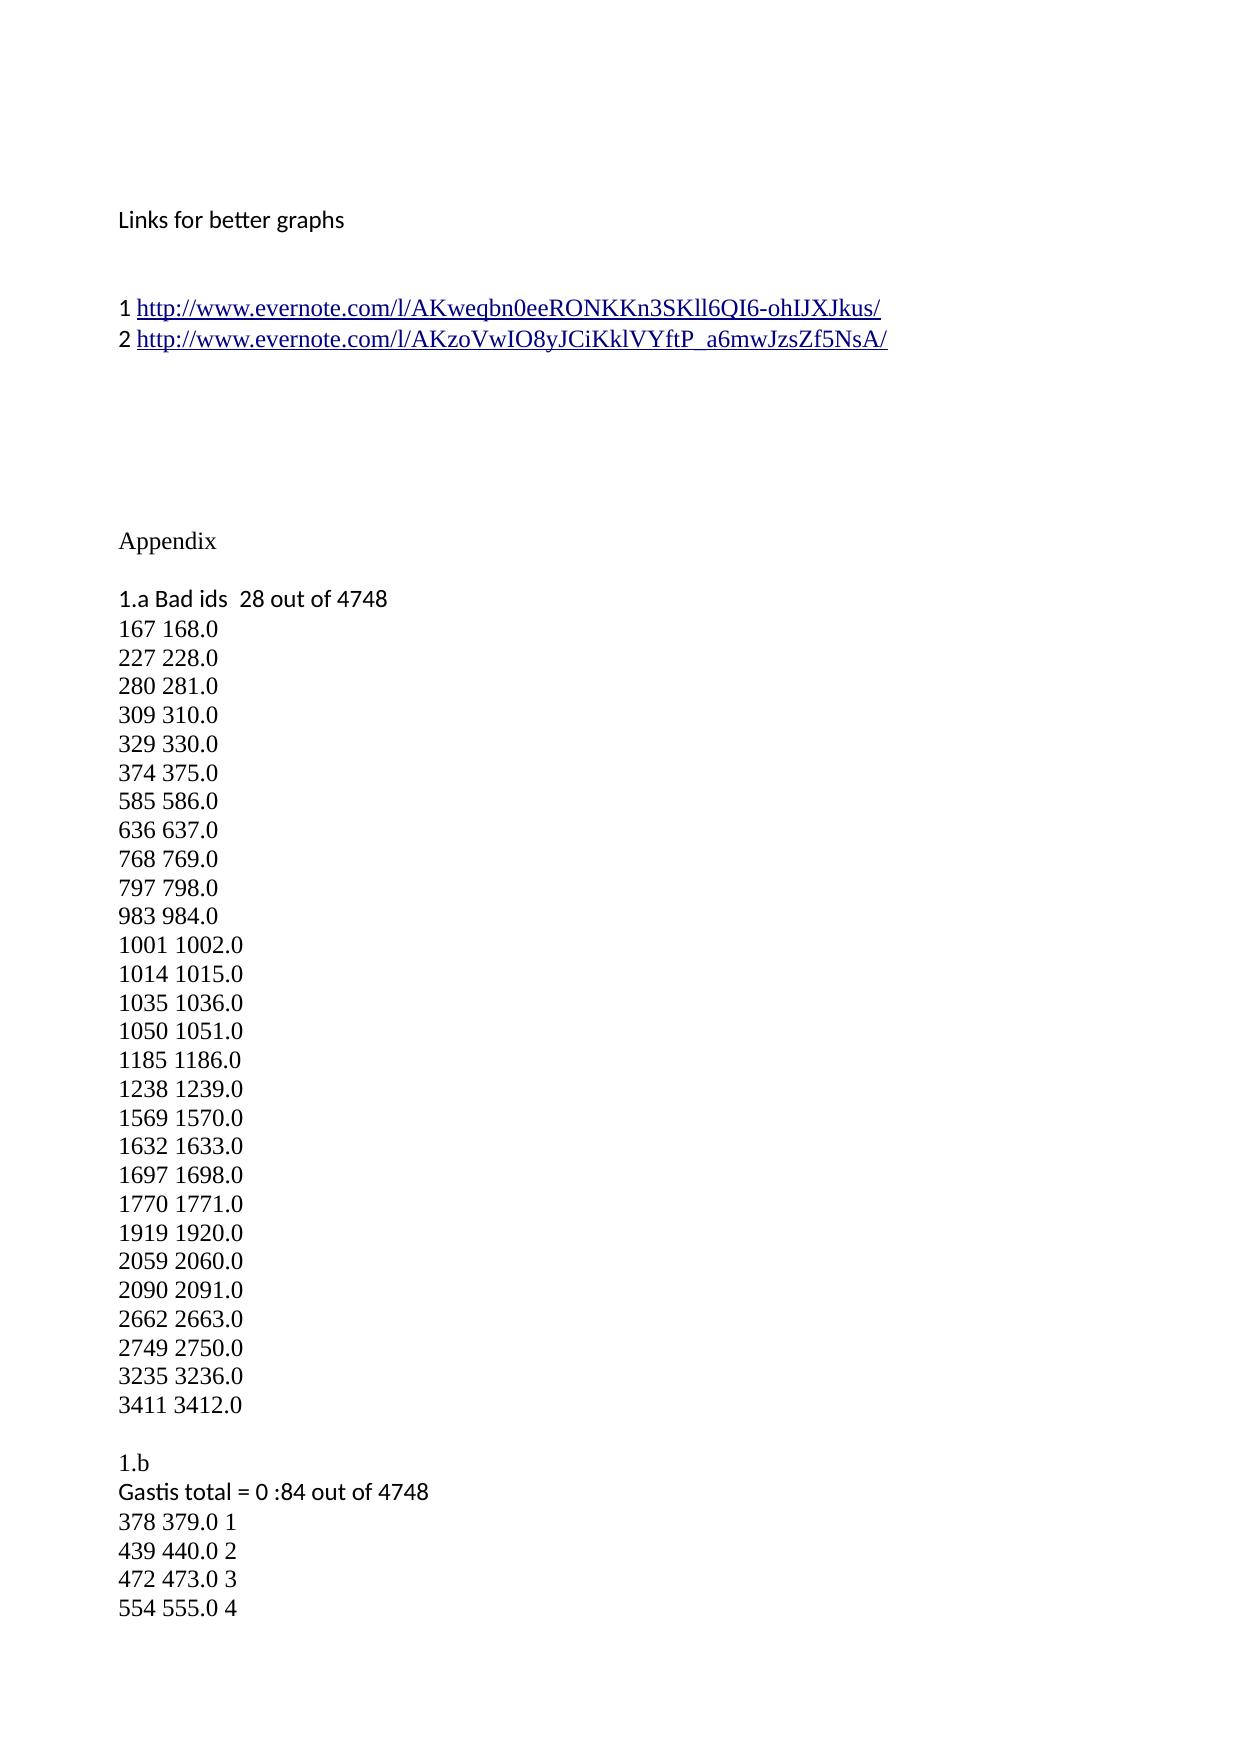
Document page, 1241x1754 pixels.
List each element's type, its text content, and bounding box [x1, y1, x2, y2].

text 636 637.0 [118, 815, 1122, 844]
text 1238 1239.0 [118, 1074, 1122, 1103]
text 1.b [118, 1448, 1122, 1476]
text 472 473.0 3 [118, 1564, 1122, 1593]
text 227 228.0 [118, 643, 1122, 671]
text 1919 1920.0 [118, 1218, 1122, 1246]
text 554 555.0 4 [118, 1593, 1122, 1622]
text 374 375.0 [118, 758, 1122, 786]
text 1697 1698.0 [118, 1160, 1122, 1189]
text 329 330.0 [118, 729, 1122, 758]
text 439 440.0 2 [118, 1536, 1122, 1564]
text 167 168.0 [118, 614, 1122, 643]
text 3235 3236.0 [118, 1361, 1122, 1390]
text 1050 1051.0 [118, 1016, 1122, 1045]
text 797 798.0 [118, 873, 1122, 901]
text 1001 1002.0 [118, 930, 1122, 959]
text 1770 1771.0 [118, 1189, 1122, 1218]
text Links for better graphs [118, 204, 1122, 235]
text 2749 2750.0 [118, 1333, 1122, 1361]
text 1632 1633.0 [118, 1131, 1122, 1160]
text 1035 1036.0 [118, 988, 1122, 1016]
text 983 984.0 [118, 901, 1122, 930]
text 1 http://www.evernote.com/l/AKweqbn0eeRONKKn3SKll6QI6-ohIJXJkus/ [118, 292, 1122, 323]
text 2662 2663.0 [118, 1304, 1122, 1333]
text 1569 1570.0 [118, 1103, 1122, 1131]
text 378 379.0 1 [118, 1507, 1122, 1536]
text 1185 1186.0 [118, 1045, 1122, 1074]
text 768 769.0 [118, 844, 1122, 873]
text 585 586.0 [118, 786, 1122, 815]
text 2090 2091.0 [118, 1275, 1122, 1304]
text 3411 3412.0 [118, 1390, 1122, 1419]
text Gastis total = 0 :84 out of 4748 [118, 1476, 1122, 1507]
text 1.a Bad ids 28 out of 4748 [118, 583, 1122, 614]
text 2059 2060.0 [118, 1246, 1122, 1275]
text 1014 1015.0 [118, 959, 1122, 988]
text 309 310.0 [118, 700, 1122, 729]
text Appendix [118, 526, 1122, 555]
text 2 http://www.evernote.com/l/AKzoVwIO8yJCiKklVYftP_a6mwJzsZf5NsA/ [118, 323, 1122, 353]
text 280 281.0 [118, 671, 1122, 700]
